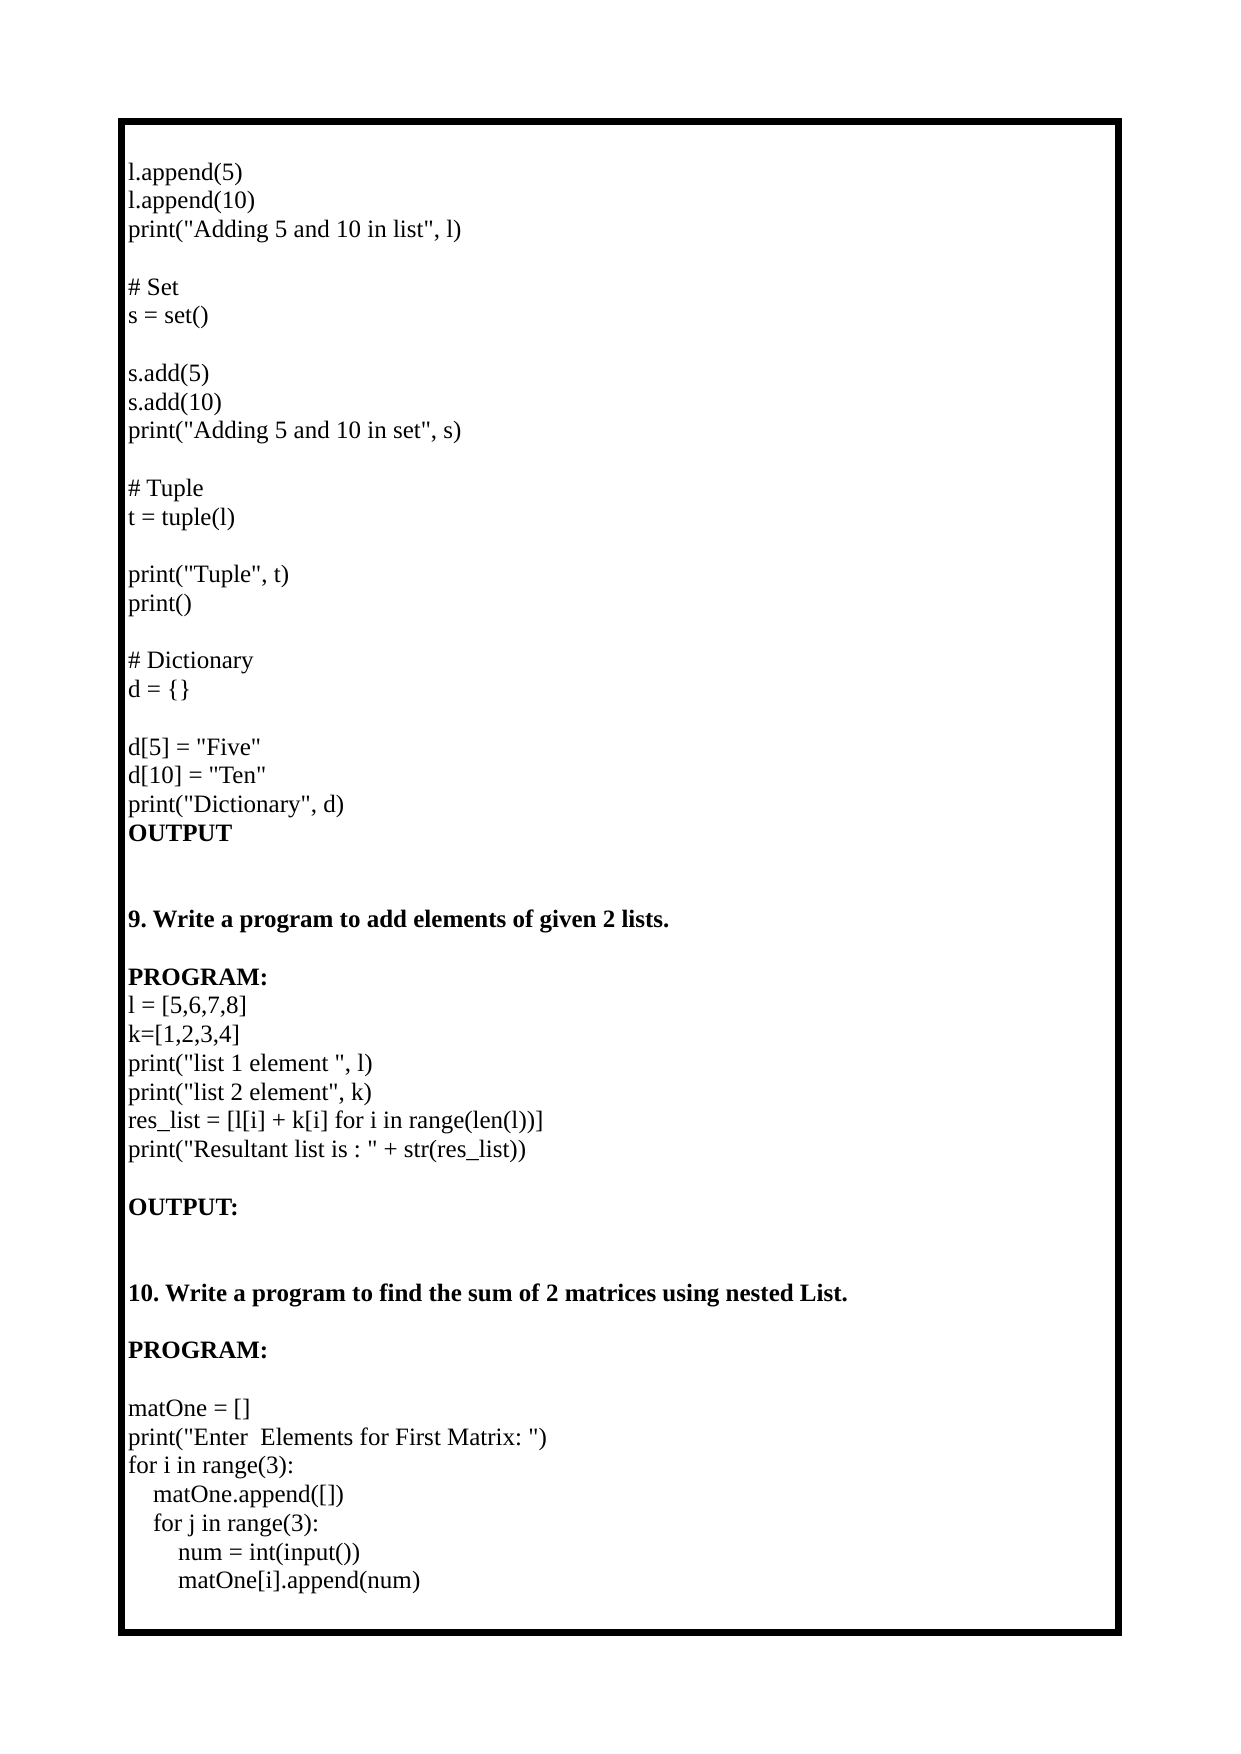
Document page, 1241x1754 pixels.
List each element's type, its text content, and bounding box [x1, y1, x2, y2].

text s = set() [128, 300, 1112, 329]
text 10. Write a program to find the sum of 2 matrices using nested List. [128, 1278, 1112, 1307]
text 9. Write a program to add elements of given 2 lists. [128, 904, 1112, 933]
text matOne[i].append(num) [128, 1565, 1112, 1594]
text print("Resultant list is : " + str(res_list)) [128, 1134, 1112, 1163]
text print("Adding 5 and 10 in set", s) [128, 415, 1112, 444]
text print("list 1 element ", l) [128, 1048, 1112, 1077]
text OUTPUT: [128, 1192, 1112, 1220]
text res_list = [l[i] + k[i] for i in range(len(l))] [128, 1105, 1112, 1134]
text print() [128, 588, 1112, 617]
text d[5] = "Five" [128, 732, 1112, 760]
text print("Adding 5 and 10 in list", l) [128, 214, 1112, 243]
text k=[1,2,3,4] [128, 1019, 1112, 1048]
text for j in range(3): [128, 1508, 1112, 1537]
text # Dictionary [128, 645, 1112, 674]
text t = tuple(l) [128, 502, 1112, 530]
text matOne.append([]) [128, 1479, 1112, 1508]
text # Tuple [128, 473, 1112, 502]
text # Set [128, 272, 1112, 300]
text l.append(5) [128, 157, 1112, 185]
text print("list 2 element", k) [128, 1077, 1112, 1105]
text s.add(5) [128, 358, 1112, 387]
text matOne = [] [128, 1393, 1112, 1422]
text print("Dictionary", d) [128, 789, 1112, 818]
text print("Tuple", t) [128, 559, 1112, 588]
text num = int(input()) [128, 1537, 1112, 1565]
text l.append(10) [128, 185, 1112, 214]
text s.add(10) [128, 387, 1112, 415]
text d = {} [128, 674, 1112, 703]
text PROGRAM: [128, 962, 1112, 990]
text l = [5,6,7,8] [128, 990, 1112, 1019]
text d[10] = "Ten" [128, 760, 1112, 789]
text print("Enter Elements for First Matrix: ") [128, 1422, 1112, 1450]
text for i in range(3): [128, 1450, 1112, 1479]
text PROGRAM: [128, 1335, 1112, 1364]
text OUTPUT [128, 818, 1112, 847]
